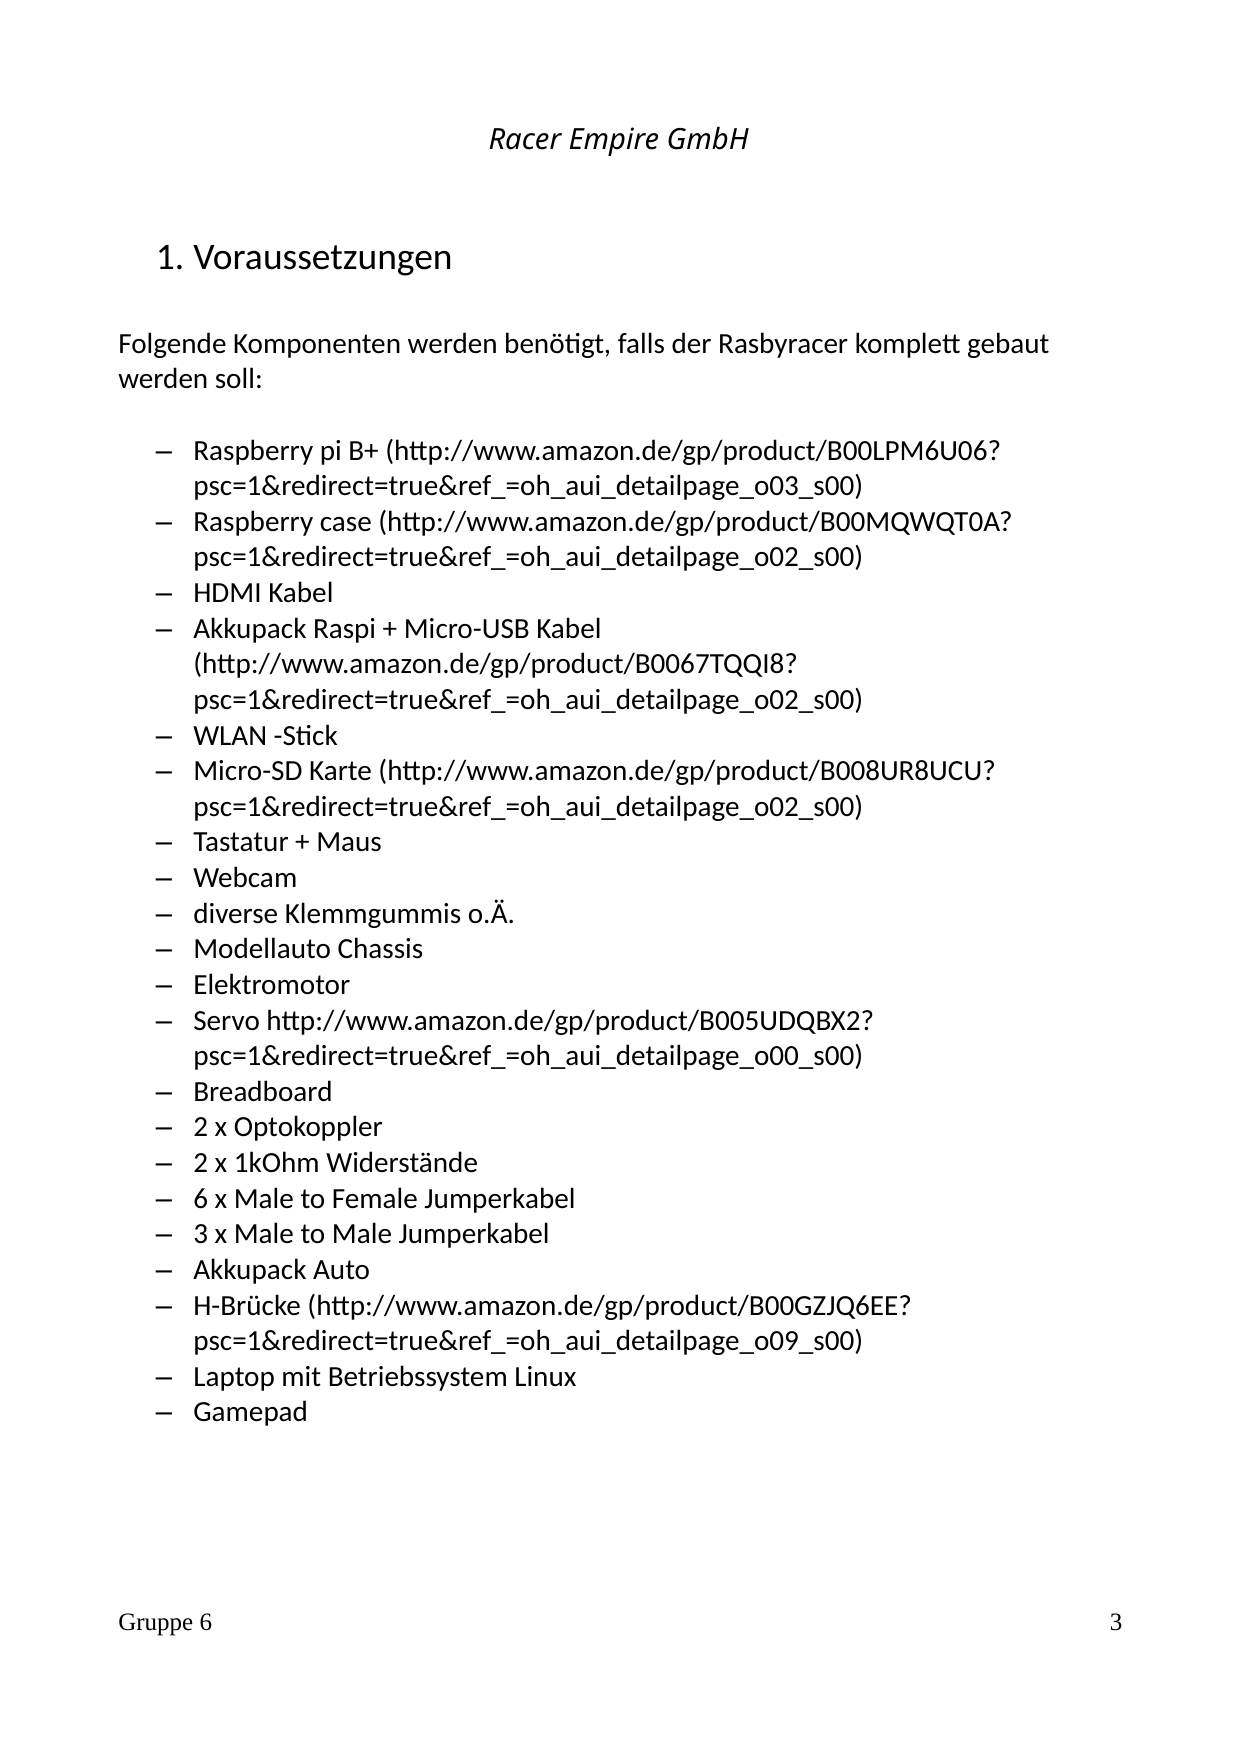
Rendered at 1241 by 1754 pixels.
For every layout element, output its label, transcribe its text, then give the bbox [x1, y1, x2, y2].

list 6 x Male to Female Jumperkabel [156, 1180, 1122, 1215]
list Gamepad [156, 1393, 1122, 1429]
list HDMI Kabel [156, 574, 1122, 610]
list Tastatur + Maus [156, 823, 1122, 859]
list 3 x Male to Male Jumperkabel [156, 1215, 1122, 1251]
list 2 x 1kOhm Widerstände [156, 1144, 1122, 1180]
list Laptop mit Betriebssystem Linux [156, 1358, 1122, 1393]
list Modellauto Chassis [156, 930, 1122, 966]
list Akkupack Raspi + Micro-USB Kabel (http://www.amazon.de/gp/product/B0067TQQI8?psc=1&redirect=true&ref_=oh_aui_detailpage_o02_s00) [156, 610, 1122, 717]
list 2 x Optokoppler [156, 1108, 1122, 1144]
list Akkupack Auto [156, 1251, 1122, 1287]
list diverse Klemmgummis o.Ä. [156, 895, 1122, 930]
list WLAN -Stick [156, 717, 1122, 752]
text Folgende Komponenten werden benötigt, falls der Rasbyracer komplett gebaut werden soll: [118, 325, 1122, 396]
list Webcam [156, 859, 1122, 895]
list Breadboard [156, 1073, 1122, 1108]
list Raspberry case (http://www.amazon.de/gp/product/B00MQWQT0A?psc=1&redirect=true&ref_=oh_aui_detailpage_o02_s00) [156, 503, 1122, 574]
list Servo http://www.amazon.de/gp/product/B005UDQBX2?psc=1&redirect=true&ref_=oh_aui_detailpage_o00_s00) [156, 1002, 1122, 1073]
list Voraussetzungen [156, 233, 1122, 279]
list Raspberry pi B+ (http://www.amazon.de/gp/product/B00LPM6U06?psc=1&redirect=true&ref_=oh_aui_detailpage_o03_s00) [156, 432, 1122, 503]
list Micro-SD Karte (http://www.amazon.de/gp/product/B008UR8UCU?psc=1&redirect=true&ref_=oh_aui_detailpage_o02_s00) [156, 752, 1122, 823]
list H-Brücke (http://www.amazon.de/gp/product/B00GZJQ6EE?psc=1&redirect=true&ref_=oh_aui_detailpage_o09_s00) [156, 1287, 1122, 1358]
list Elektromotor [156, 966, 1122, 1002]
